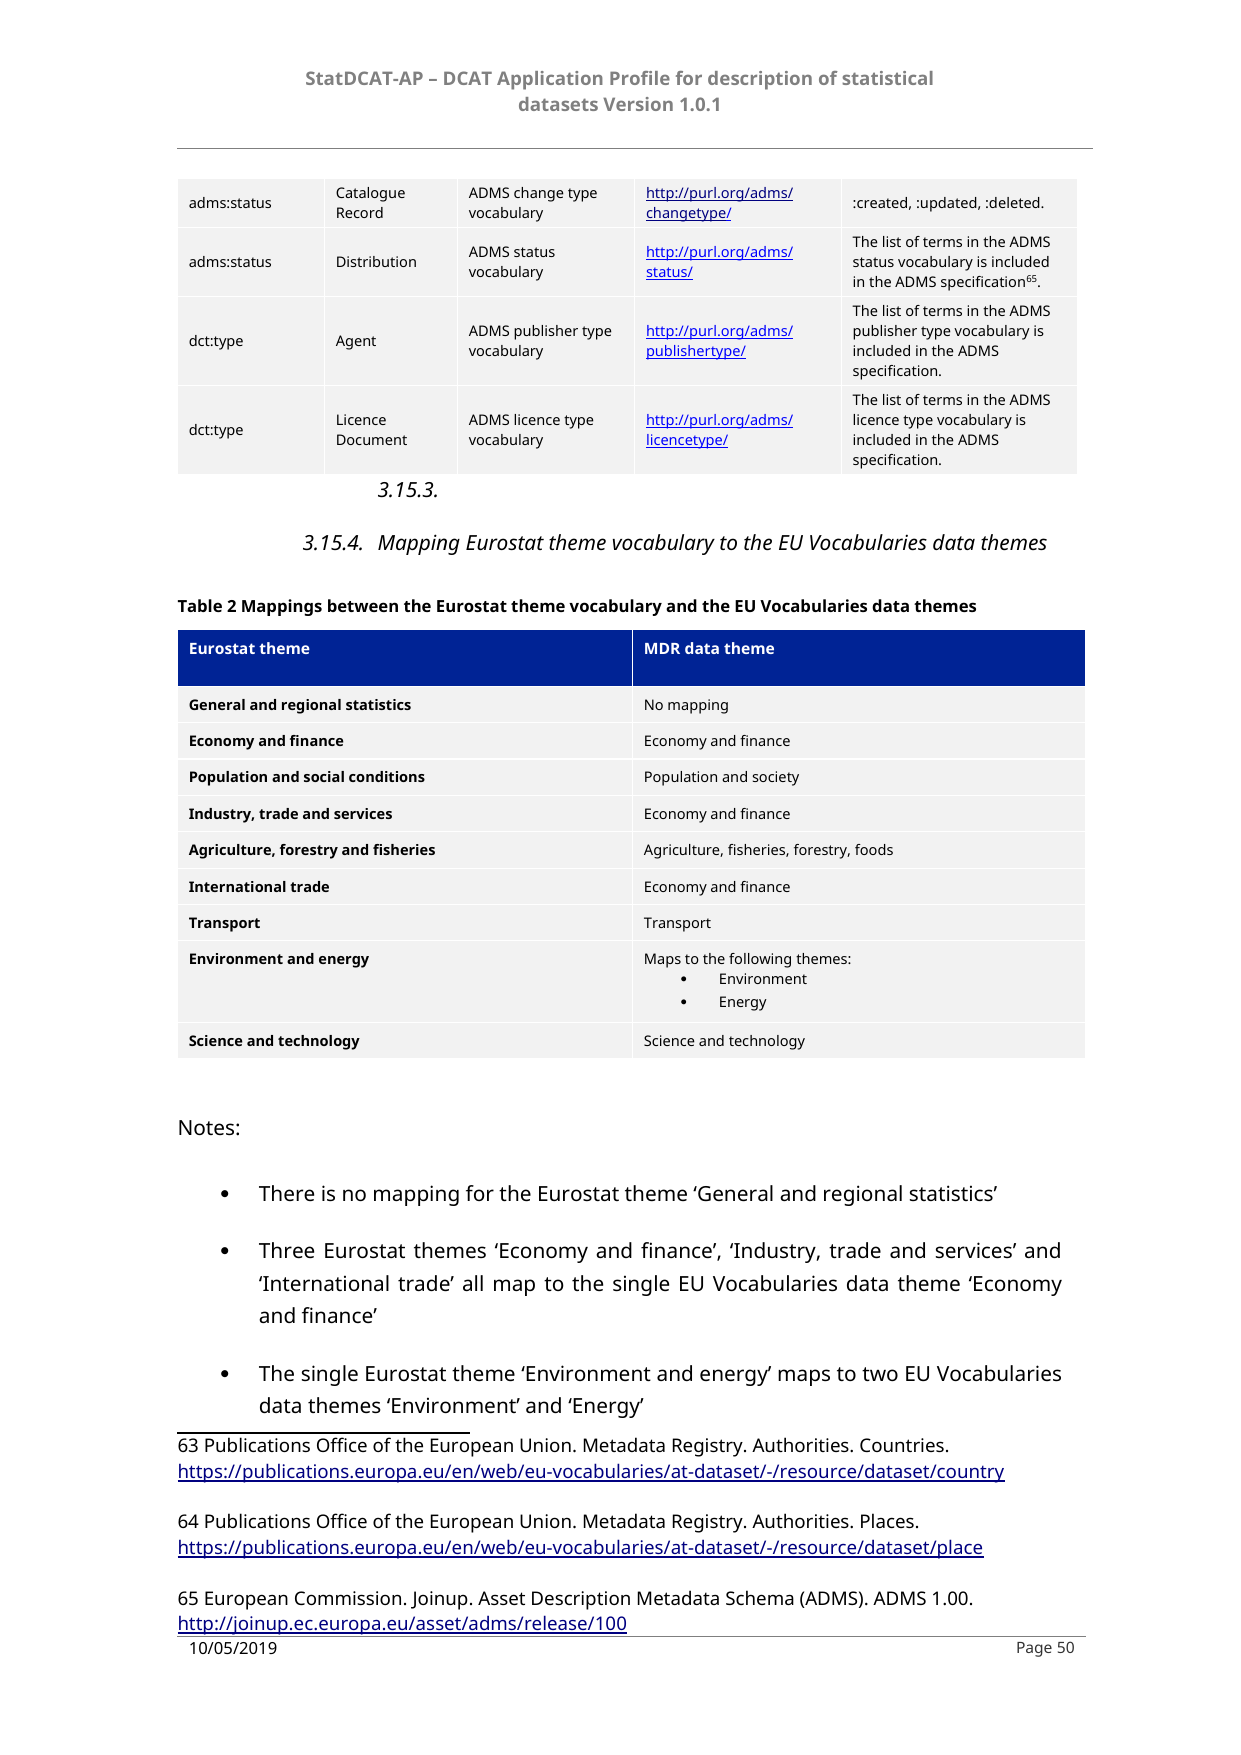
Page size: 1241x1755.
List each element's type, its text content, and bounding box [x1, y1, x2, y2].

table_header Eurostat theme [178, 630, 632, 686]
table_cell Economy and finance [178, 723, 632, 758]
table_cell Agriculture, fisheries, forestry, foods [633, 832, 1085, 868]
text Notes: [177, 1113, 1063, 1141]
table_cell Environment and energy [178, 941, 632, 1022]
table_cell Maps to the following themes: Environment Energy [633, 941, 1085, 1022]
table_cell ADMS licence type vocabulary [458, 386, 634, 474]
table_cell ADMS status vocabulary [458, 228, 634, 296]
table_cell :created, :updated, :deleted. [842, 179, 1077, 227]
table_cell http://purl.org/adms/status/ [635, 228, 841, 296]
table_cell Transport [178, 905, 632, 940]
table_cell Economy and finance [633, 723, 1085, 758]
table_cell ADMS publisher type vocabulary [458, 297, 634, 385]
table_cell Science and technology [178, 1023, 632, 1058]
table_cell http://purl.org/adms/changetype/ [635, 179, 841, 227]
list Three Eurostat themes ‘Economy and finance’, ‘Industry, trade and services’ and ‘International trade’ all map to the single EU Vocabularies data theme ‘Economy and finance’ [221, 1236, 1063, 1330]
table_cell Distribution [325, 228, 457, 296]
table_cell Industry, trade and services [178, 796, 632, 831]
table_cell dct:type [178, 297, 324, 385]
table_cell adms:status [178, 228, 324, 296]
table_cell http://purl.org/adms/licencetype/ [635, 386, 841, 474]
table_cell Population and society [633, 760, 1085, 795]
table_cell dct:type [178, 386, 324, 474]
table_cell adms:status [178, 179, 324, 227]
table_cell Economy and finance [633, 796, 1085, 831]
table_cell General and regional statistics [178, 687, 632, 722]
list The single Eurostat theme ‘Environment and energy’ maps to two EU Vocabularies data themes ‘Environment’ and ‘Energy’ [221, 1359, 1063, 1420]
table_cell The list of terms in the ADMS status vocabulary is included in the ADMS specification. [842, 228, 1077, 296]
table_cell Agriculture, forestry and fisheries [178, 832, 632, 868]
list There is no mapping for the Eurostat theme ‘General and regional statistics’ [221, 1179, 1063, 1207]
table_cell Economy and finance [633, 869, 1085, 904]
table_header MDR data theme [633, 630, 1085, 686]
table_cell ADMS change type vocabulary [458, 179, 634, 227]
table_cell Licence Document [325, 386, 457, 474]
subtitle Mapping Eurostat theme vocabulary to the EU Vocabularies data themes [302, 528, 1063, 557]
table_cell International trade [178, 869, 632, 904]
table_cell The list of terms in the ADMS publisher type vocabulary is included in the ADMS specification. [842, 297, 1077, 385]
text Table 2 Mappings between the Eurostat theme vocabulary and the EU Vocabularies data themes [177, 594, 1063, 617]
table_cell Catalogue Record [325, 179, 457, 227]
table_cell Transport [633, 905, 1085, 940]
table_cell No mapping [633, 687, 1085, 722]
table_cell http://purl.org/adms/publishertype/ [635, 297, 841, 385]
table_cell Science and technology [633, 1023, 1085, 1058]
table_cell Agent [325, 297, 457, 385]
table_cell Population and social conditions [178, 760, 632, 795]
table_cell The list of terms in the ADMS licence type vocabulary is included in the ADMS specification. [842, 386, 1077, 474]
